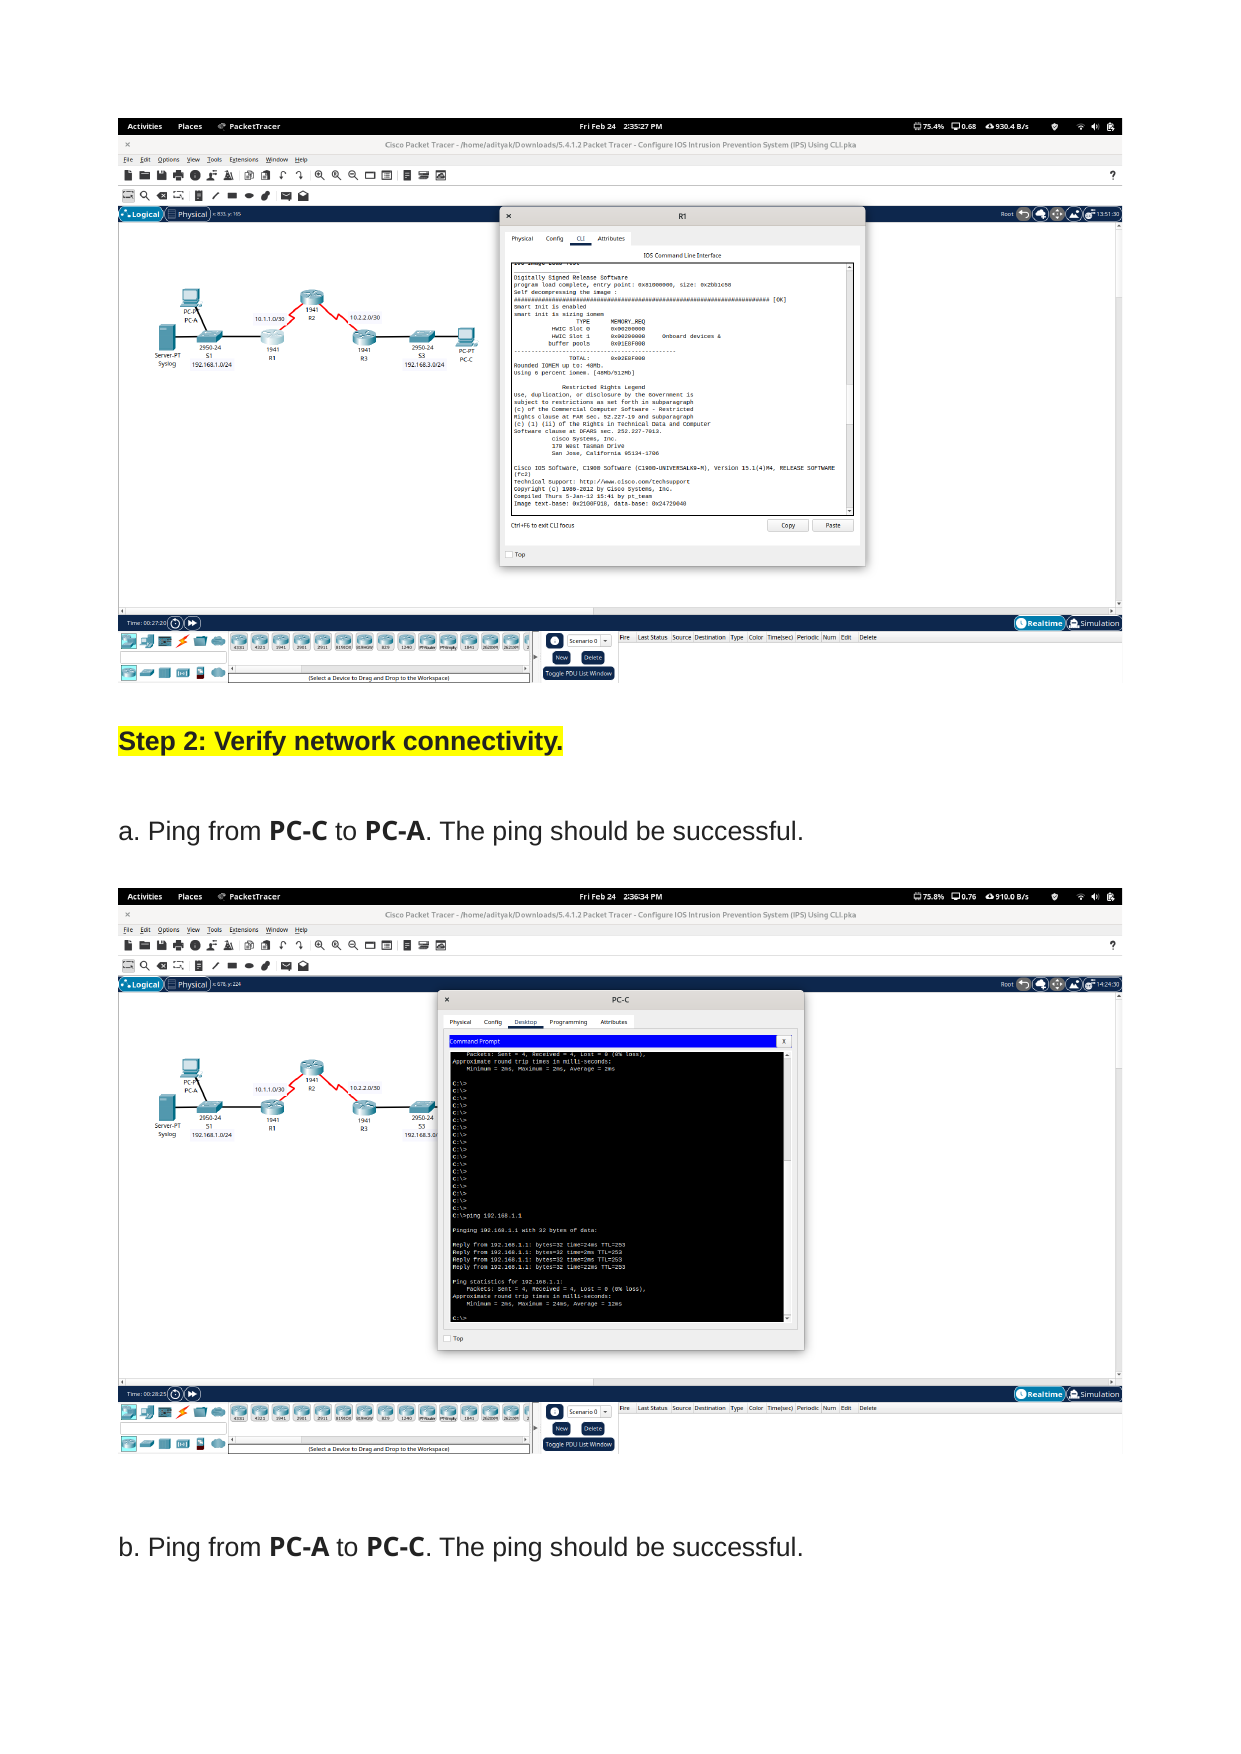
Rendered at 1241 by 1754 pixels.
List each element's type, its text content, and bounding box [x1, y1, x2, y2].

subtitle Step 2: Verify network connectivity. [118, 726, 1122, 756]
text b. Ping from PC-A to PC-C. The ping should be successful. [118, 1528, 1122, 1564]
text a. Ping from PC-C to PC-A. The ping should be successful. [118, 812, 1122, 848]
picture [118, 118, 1123, 683]
picture [118, 888, 1123, 1454]
